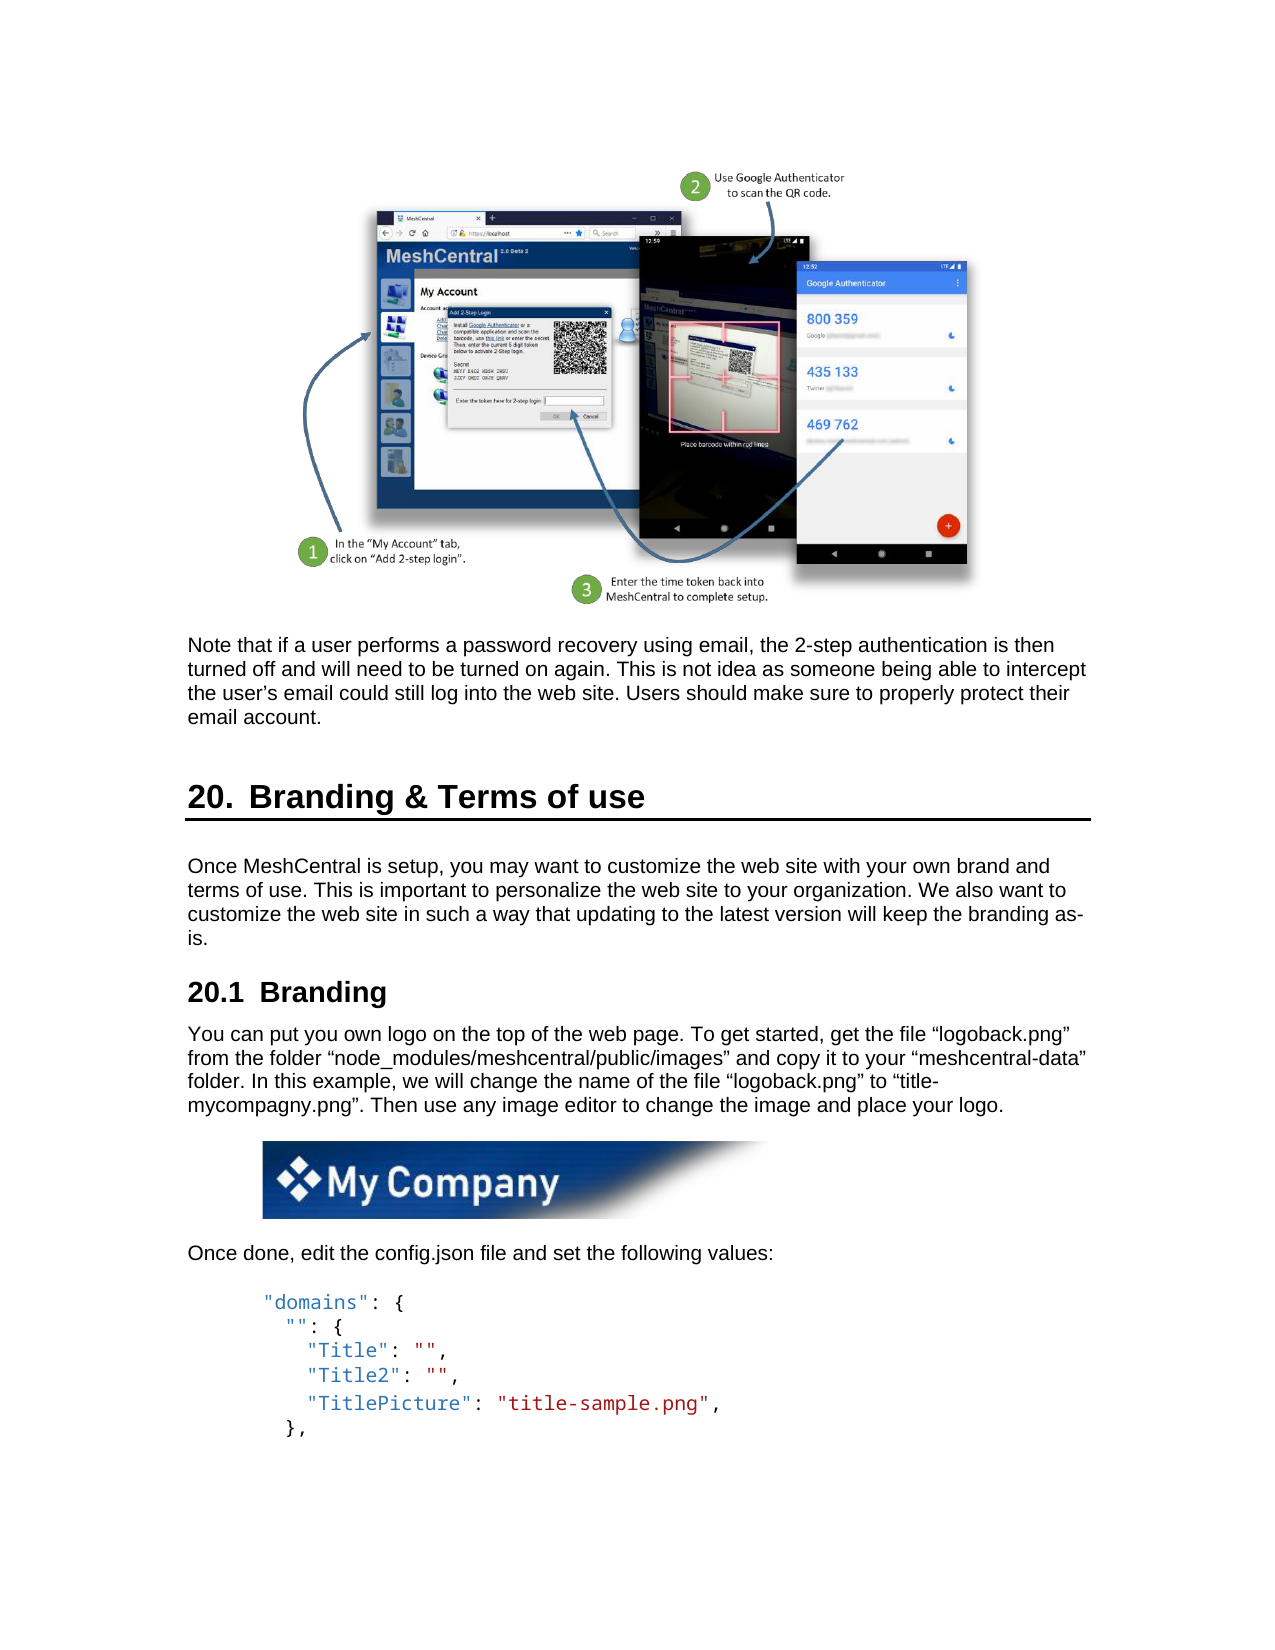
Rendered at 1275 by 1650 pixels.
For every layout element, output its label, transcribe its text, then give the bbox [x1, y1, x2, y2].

text Once MeshCentral is setup, you may want to customize the web site with your own brand and terms of use. This is important to personalize the web site to your organization. We also want to customize the web site in such a way that updating to the latest version will keep the branding as- is. [187, 854, 1087, 950]
text "Title": "", [306, 1338, 1179, 1362]
text "": { [284, 1315, 1179, 1338]
text Note that if a user performs a password recovery using email, the 2-step authentication is then turned off and will need to be turned on again. This is not idea as someone being able to intercept the user’s email could still log into the web site. Users should make sure to properly protect their email account. [187, 633, 1092, 728]
text "Title2": "", [306, 1362, 1179, 1389]
text You can put you own logo on the top of the web page. To get started, get the file “logoback.png” from the folder “node_modules/meshcentral/public/images” and copy it to your “meshcentral-data” folder. In this example, we will change the name of the file “logoback.png” to “title- mycompagny.png”. Then use any image editor to change the image and place your logo. [187, 1021, 1089, 1117]
subtitle Branding [187, 975, 1179, 1009]
text "domains": { [262, 1288, 1179, 1315]
text "TitlePicture": "title-sample.png", [306, 1389, 1179, 1416]
text }, [284, 1416, 1179, 1439]
picture [295, 166, 987, 614]
text Once done, edit the config.json file and set the following values: [187, 1240, 1179, 1264]
picture [262, 1141, 787, 1219]
subtitle Branding & Terms of use [187, 777, 1179, 816]
